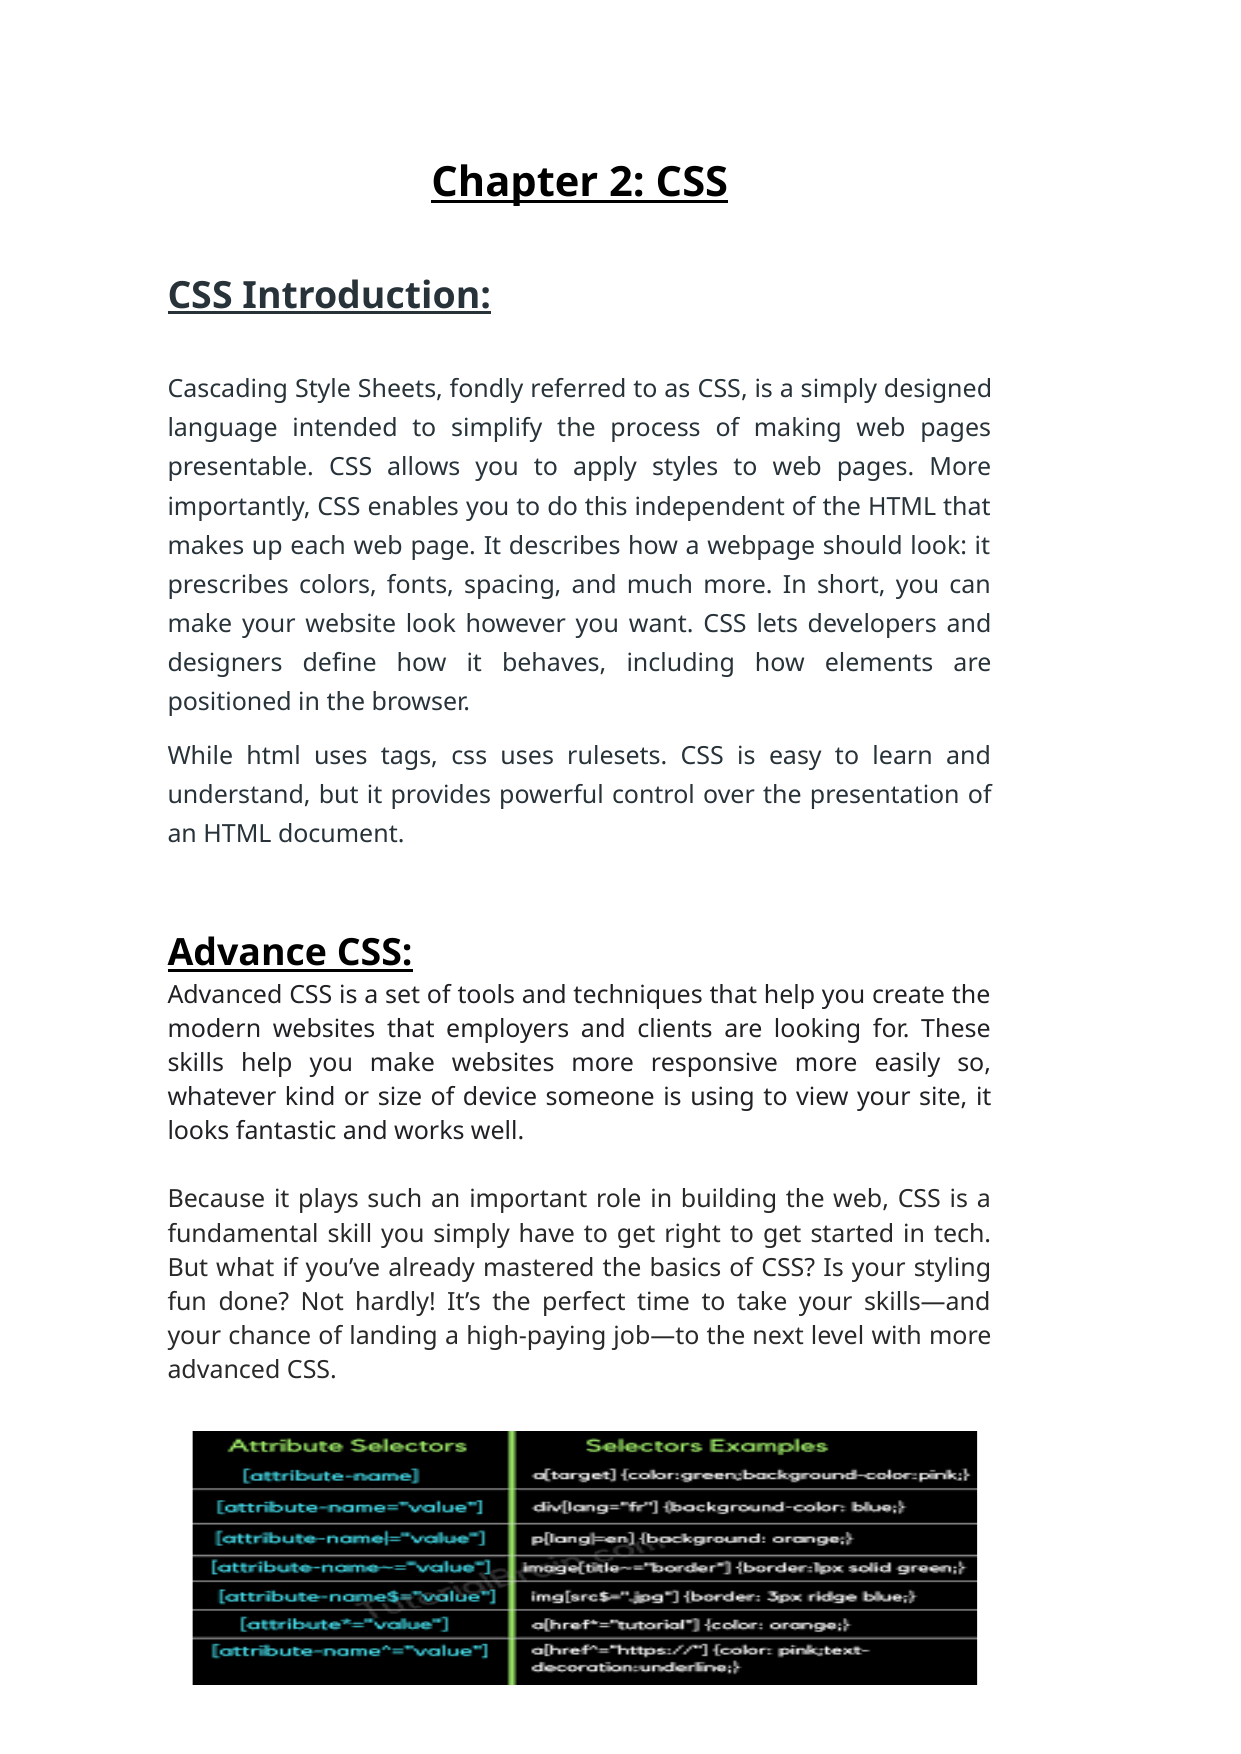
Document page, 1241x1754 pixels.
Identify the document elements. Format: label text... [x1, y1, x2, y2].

text Advance CSS: [167, 926, 992, 977]
text Advanced CSS is a set of tools and techniques that help you create the modern websites that employers and clients are looking for. These skills help you make websites more responsive more easily so, whatever kind or size of device someone is using to view your site, it looks fantastic and works well. [167, 977, 992, 1147]
subtitle CSS Introduction: [167, 268, 992, 319]
text While html uses tags, css uses rulesets. CSS is easy to learn and understand, but it provides powerful control over the presentation of an HTML document. [167, 738, 992, 850]
picture [192, 1431, 978, 1685]
text Chapter 2: CSS [167, 152, 992, 209]
text Cascading Style Sheets, fondly referred to as CSS, is a simply designed language intended to simplify the process of making web pages presentable. CSS allows you to apply styles to web pages. More importantly, CSS enables you to do this independent of the HTML that makes up each web page. It describes how a webpage should look: it prescribes colors, fonts, spacing, and much more. In short, you can make your website look however you want. CSS lets developers and designers define how it behaves, including how elements are positioned in the browser. [167, 371, 992, 718]
text Because it plays such an important role in building the web, CSS is a fundamental skill you simply have to get right to get started in tech. But what if you’ve already mastered the basics of CSS? Is your styling fun done? Not hardly! It’s the perfect time to take your skills—and your chance of landing a high-paying job—to the next level with more advanced CSS. [167, 1181, 992, 1386]
